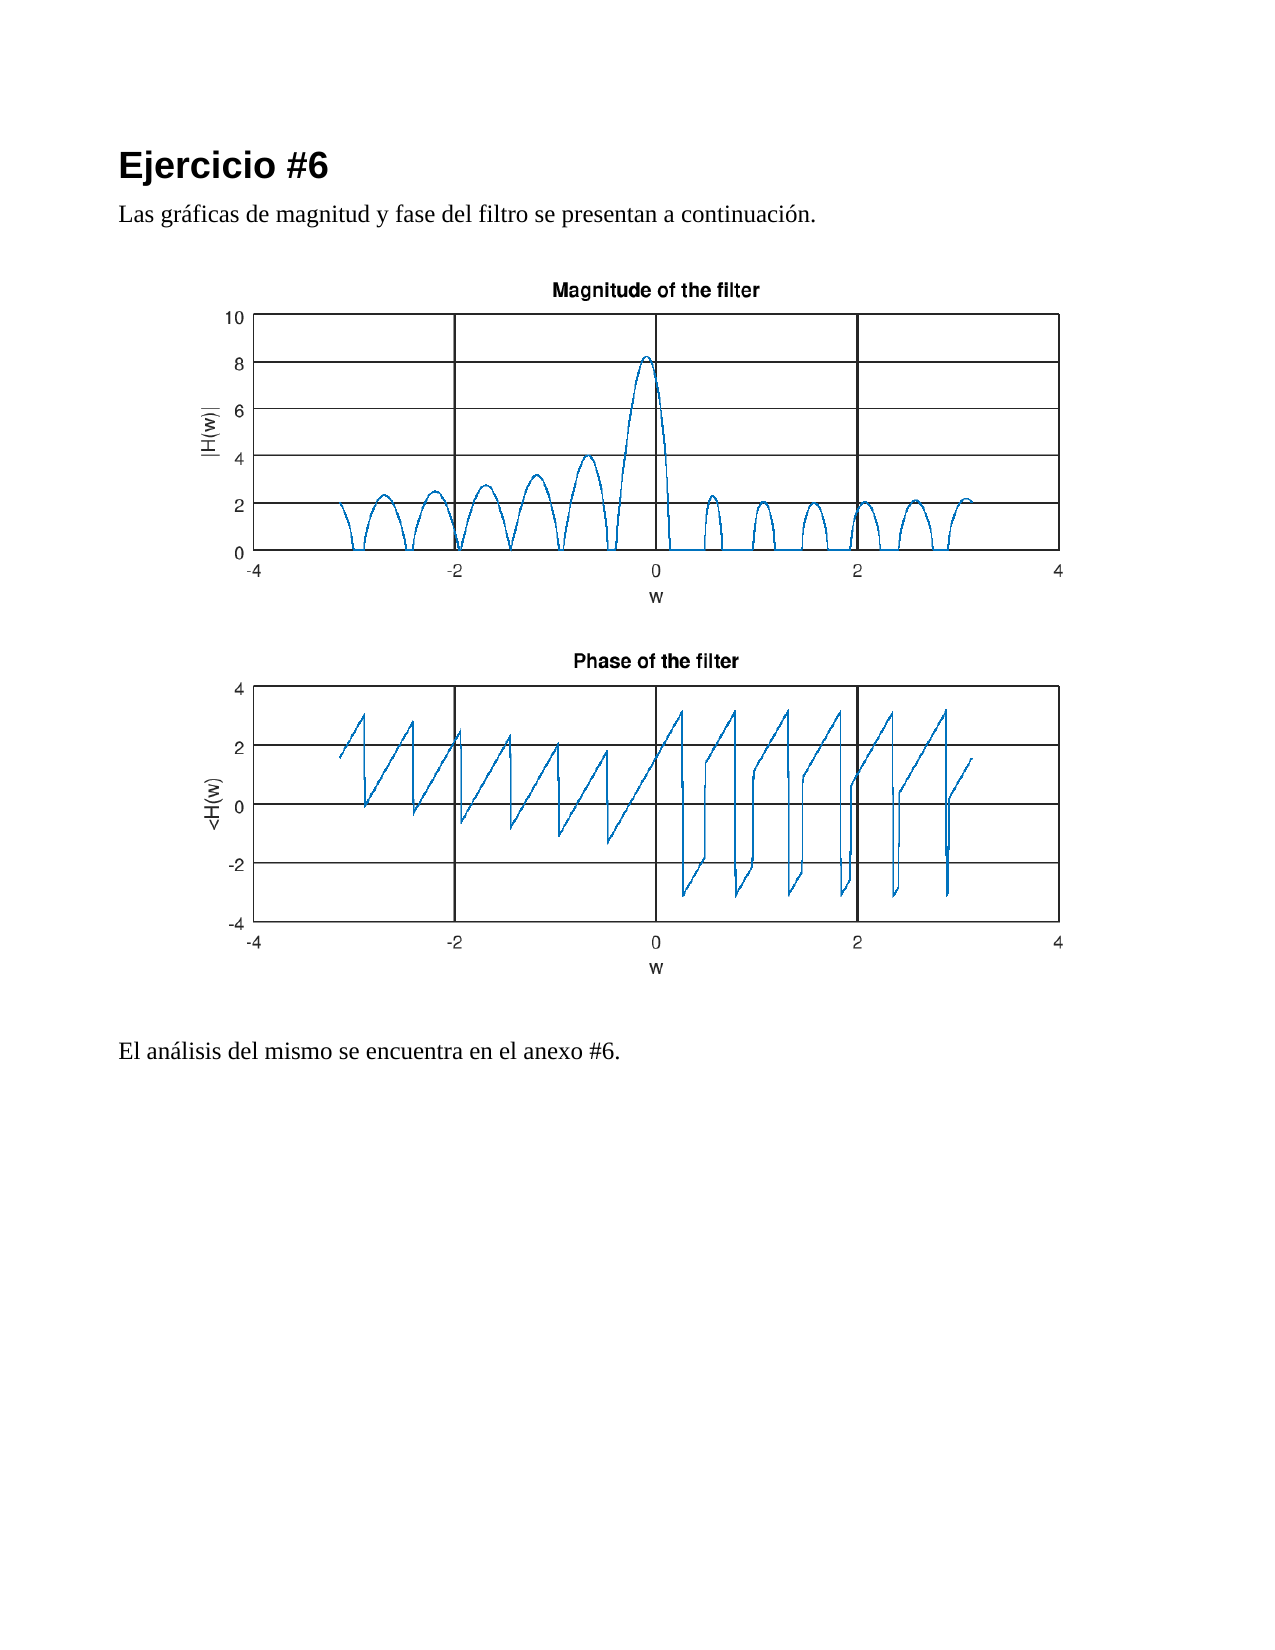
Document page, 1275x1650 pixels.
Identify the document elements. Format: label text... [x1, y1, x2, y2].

text El análisis del mismo se encuentra en el anexo #6. [118, 1036, 1157, 1064]
picture [118, 228, 1157, 1007]
text Las gráficas de magnitud y fase del filtro se presentan a continuación. [118, 199, 1157, 228]
subtitle Ejercicio #6 [118, 143, 1157, 187]
